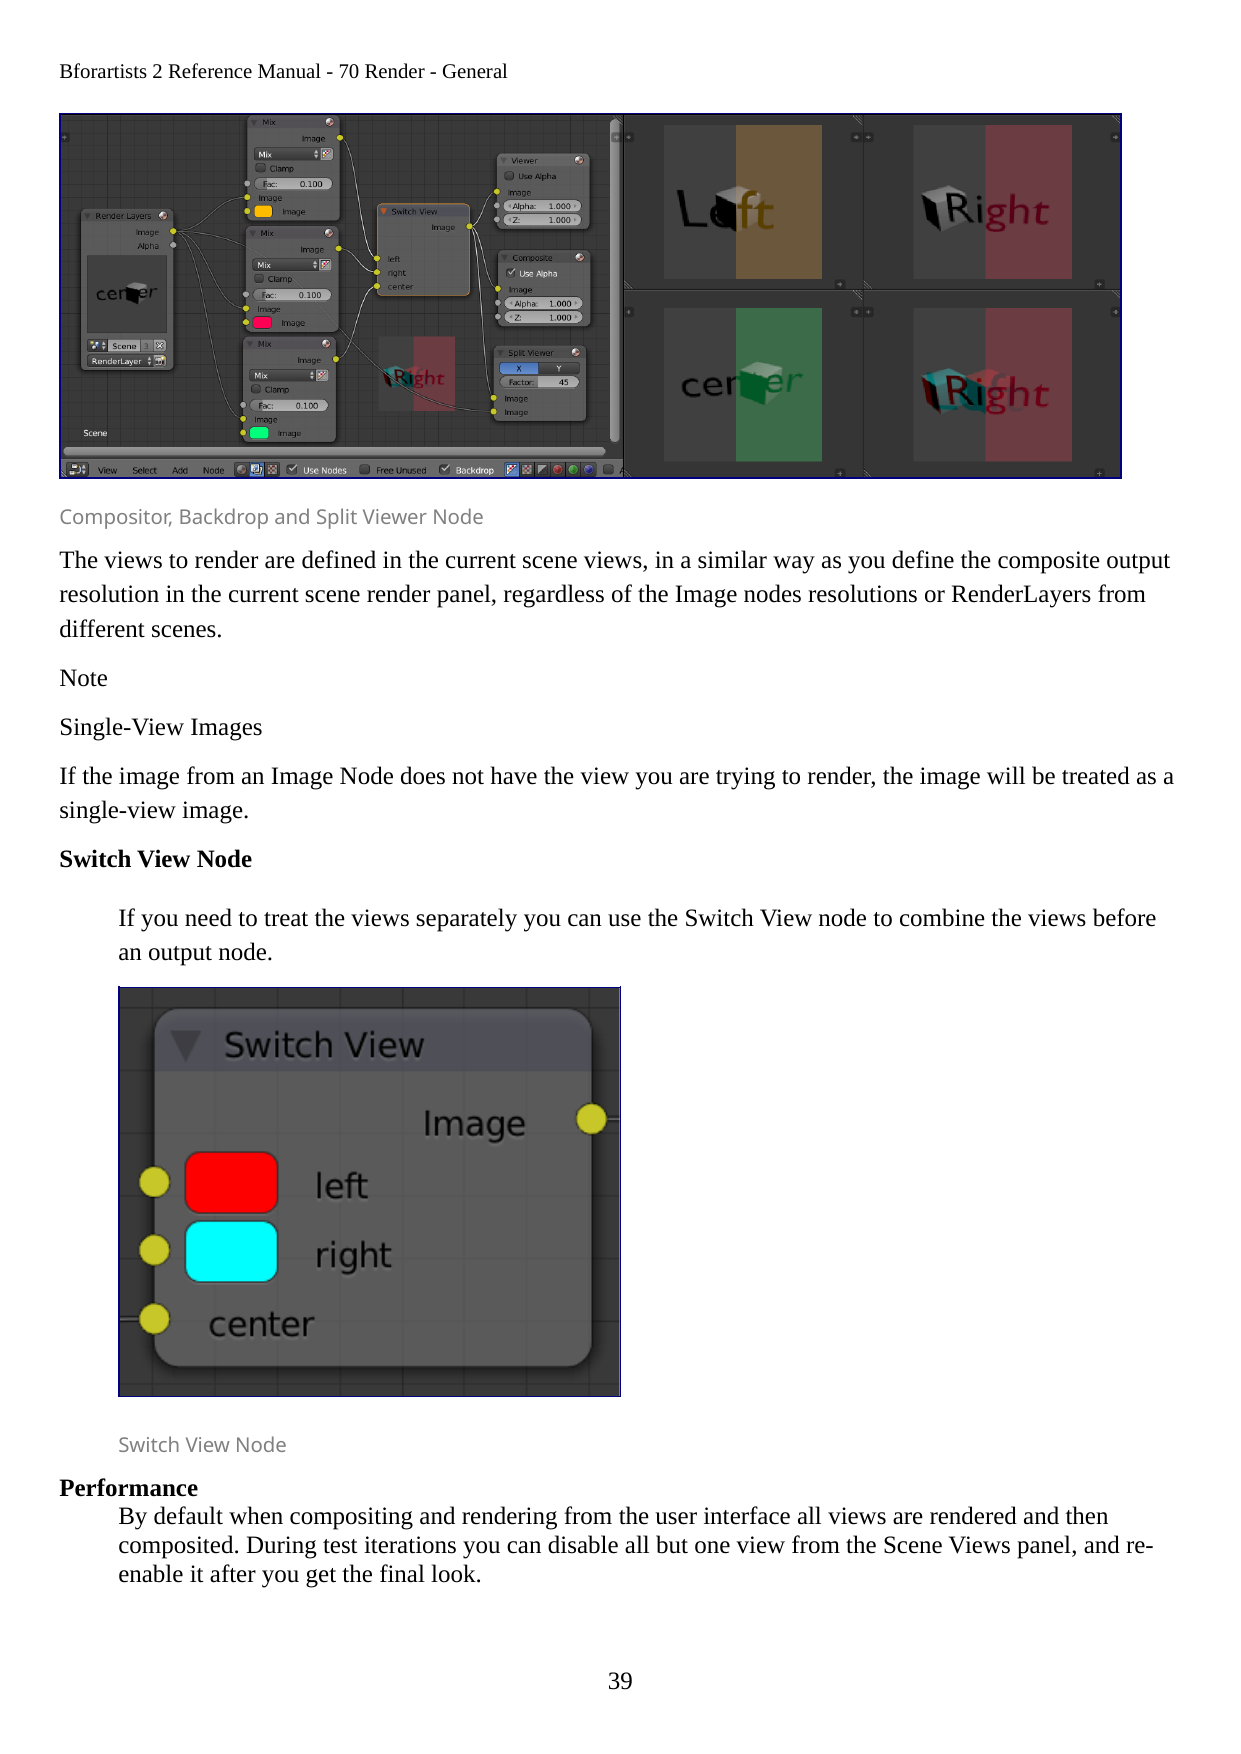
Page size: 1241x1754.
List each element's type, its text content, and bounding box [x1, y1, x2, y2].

subtitle Switch View Node [59, 844, 1181, 873]
text If the image from an Image Node does not have the view you are trying to render, the image will be treated as a single-view image. [59, 761, 1181, 824]
picture [120, 988, 620, 1396]
text Compositor, Backdrop and Split Viewer Node [59, 499, 1181, 530]
text Switch View Node [118, 1427, 1181, 1458]
text Single-View Images [59, 712, 1181, 741]
text If you need to treat the views separately you can use the Switch View node to combine the views before an output node. [118, 903, 1181, 966]
text Note [59, 663, 1181, 692]
picture [61, 114, 1120, 477]
text The views to render are defined in the current scene views, in a similar way as you define the composite output resolution in the current scene render panel, regardless of the Image nodes resolutions or RenderLayers from different scenes. [59, 545, 1181, 643]
list By default when compositing and rendering from the user interface all views are rendered and then composited. During test iterations you can disable all but one view from the Scene Views panel, and re-enable it after you get the final look. [118, 1501, 1181, 1588]
subtitle Performance [59, 1473, 1181, 1501]
